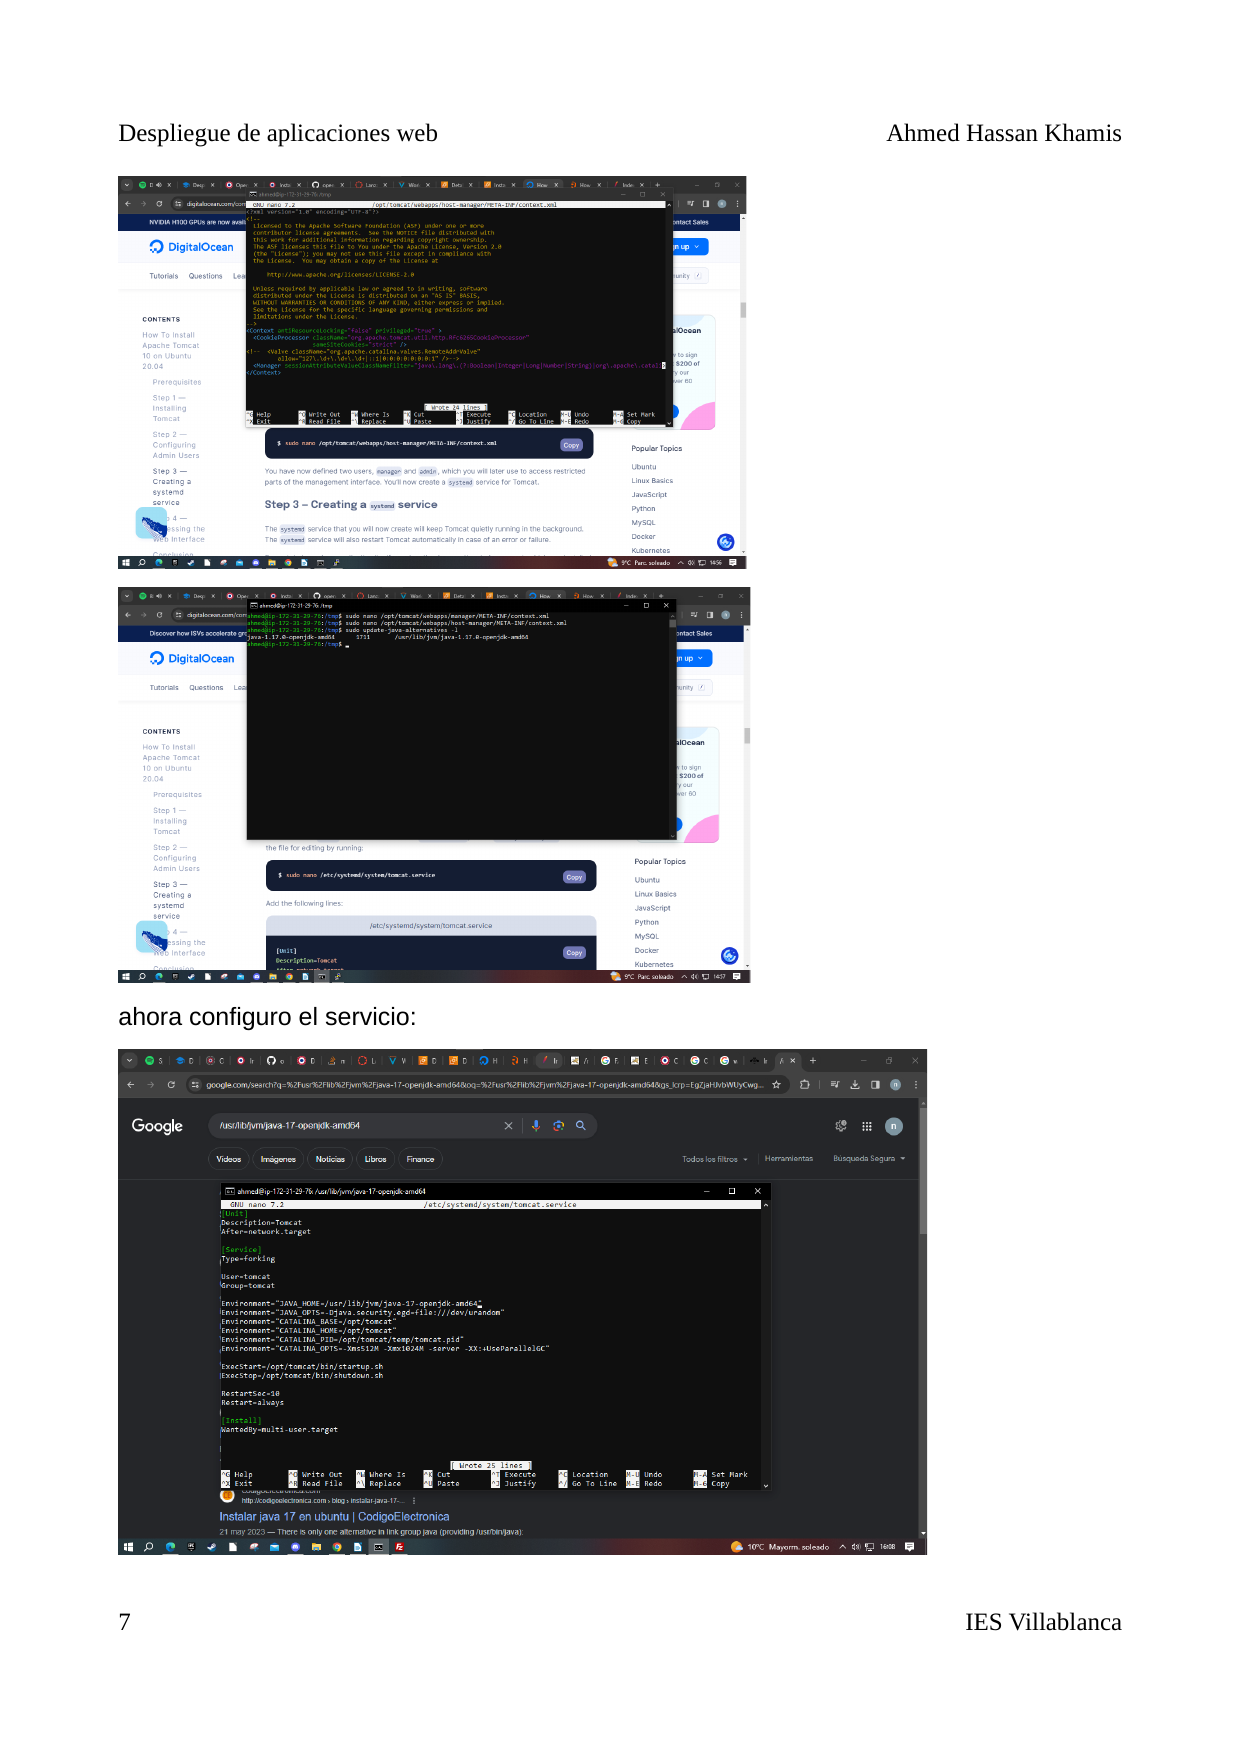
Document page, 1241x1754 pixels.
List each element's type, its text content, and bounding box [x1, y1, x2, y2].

picture [118, 1049, 928, 1555]
picture [118, 587, 751, 983]
picture [118, 176, 747, 569]
text ahora configuro el servicio: [118, 1002, 1122, 1031]
